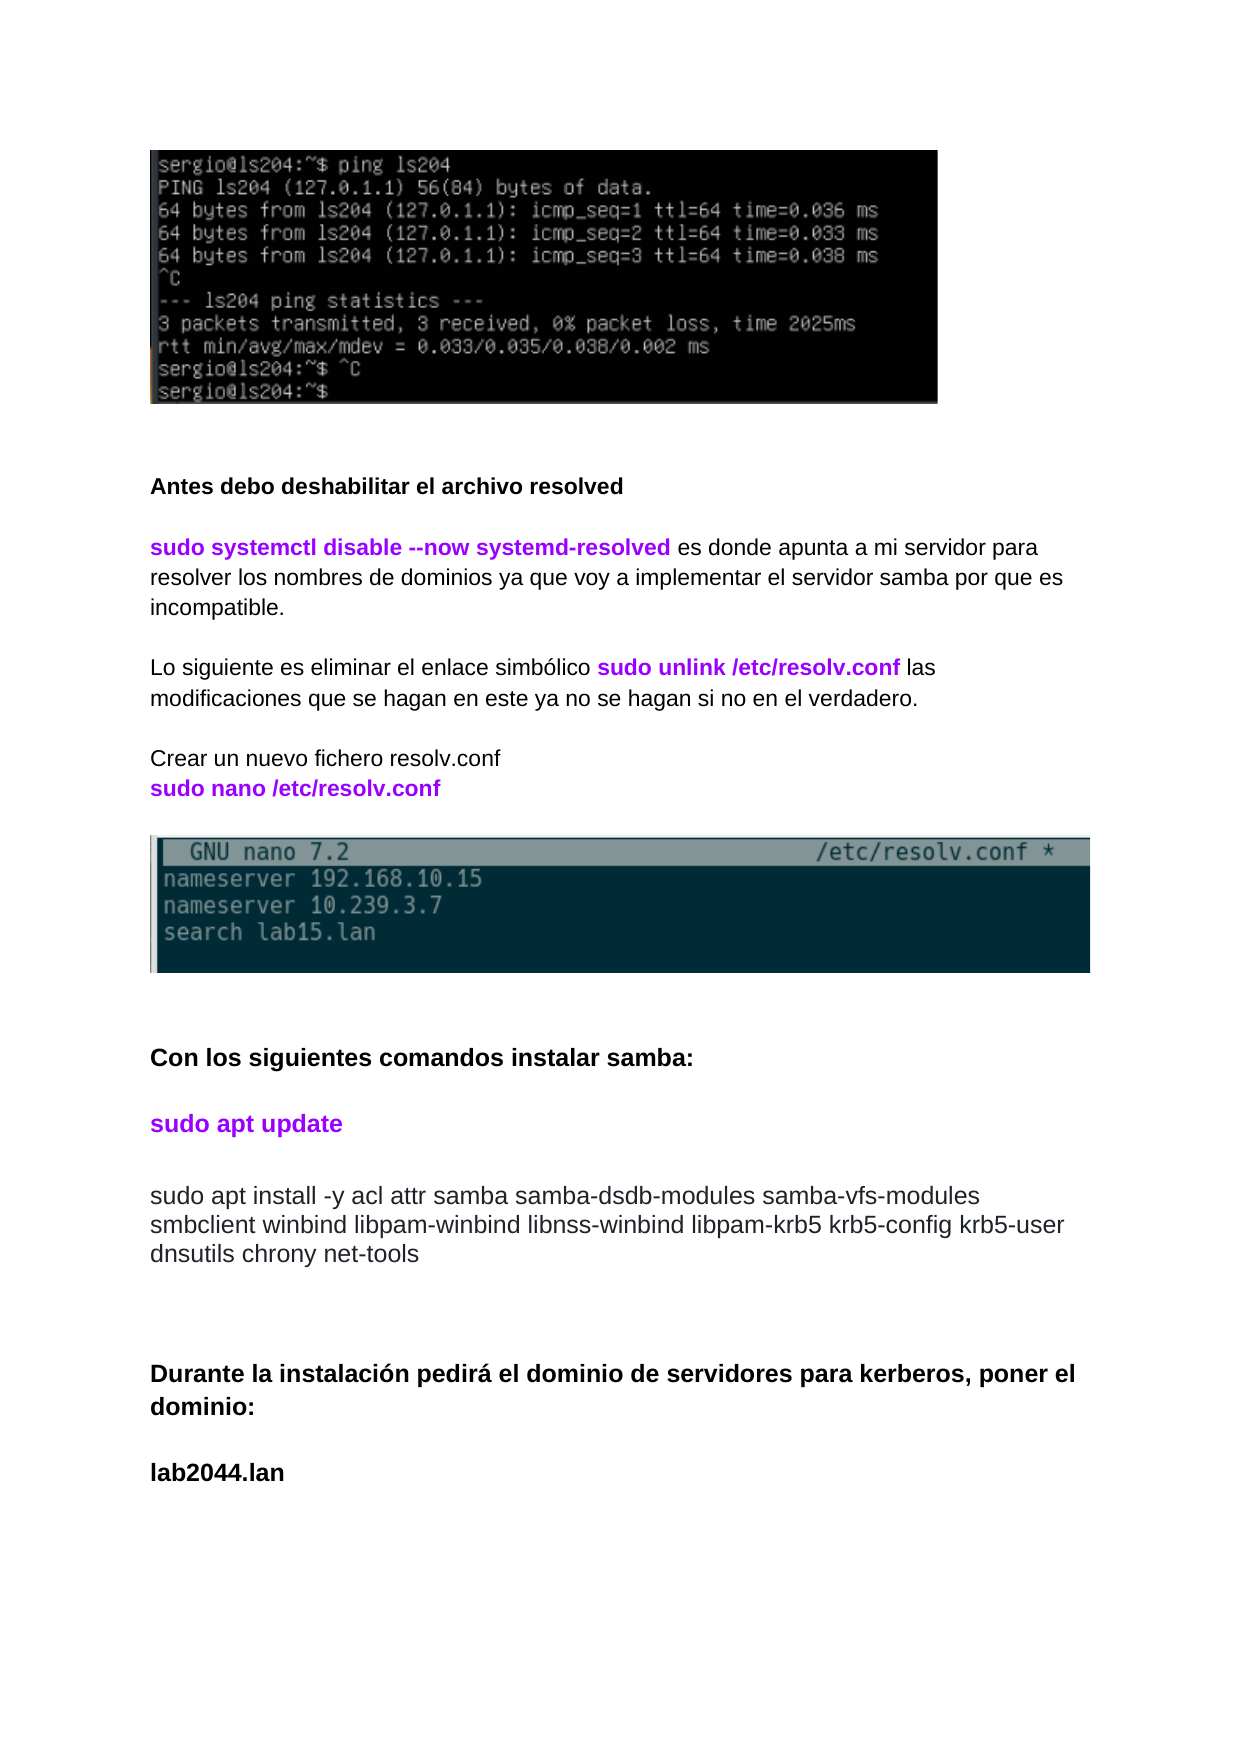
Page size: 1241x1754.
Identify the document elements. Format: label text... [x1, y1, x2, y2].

text lab2044.lan [150, 1458, 1090, 1486]
picture [231, 900, 242, 913]
picture [178, 927, 188, 940]
picture [311, 923, 321, 940]
picture [378, 869, 388, 886]
text Lo siguiente es eliminar el enlace simbólico sudo unlink /etc/resolv.conf las modificaciones que se hagan en este ya no se hagan si no en el verdadero. [150, 654, 1090, 711]
text Durante la instalación pedirá el dominio de servidores para kerberos, poner el dominio: [150, 1326, 1090, 1420]
picture [165, 900, 175, 913]
picture [192, 927, 201, 940]
text Crear un nuevo fichero resolv.conf sudo nano /etc/resolv.conf [150, 745, 1090, 801]
picture [163, 840, 1091, 866]
picture [218, 874, 227, 880]
text sudo apt update [150, 1109, 1090, 1138]
picture [218, 927, 228, 940]
picture [258, 874, 268, 886]
picture [165, 927, 174, 940]
picture [178, 874, 215, 886]
picture [285, 923, 295, 940]
picture [271, 927, 281, 940]
text Antes debo deshabilitar el archivo resolved [150, 473, 1090, 529]
picture [313, 869, 321, 886]
picture [325, 896, 335, 913]
picture [365, 896, 374, 913]
picture [431, 869, 441, 886]
picture [313, 896, 321, 913]
picture [246, 900, 254, 913]
picture [471, 869, 481, 886]
picture [300, 923, 308, 940]
picture [258, 900, 268, 913]
picture [178, 900, 215, 913]
picture [286, 900, 294, 913]
picture [366, 869, 374, 886]
picture [405, 896, 414, 913]
picture [206, 927, 214, 940]
picture [259, 923, 268, 940]
picture [231, 923, 241, 940]
picture [351, 927, 361, 940]
picture [351, 896, 361, 913]
picture [218, 900, 228, 913]
picture [271, 900, 282, 913]
picture [459, 869, 467, 886]
picture [339, 923, 347, 940]
text sudo systemctl disable --now systemd-resolved es donde apunta a mi servidor para resolver los nombres de dominios ya que voy a implementar el servidor samba por que es incompatible. [150, 533, 1090, 620]
picture [150, 150, 938, 404]
picture [338, 869, 348, 886]
picture [150, 835, 1091, 973]
picture [378, 896, 388, 913]
picture [219, 880, 228, 886]
picture [419, 869, 428, 886]
picture [431, 896, 441, 913]
picture [325, 869, 334, 886]
picture [271, 874, 281, 886]
picture [365, 927, 374, 940]
picture [391, 869, 401, 886]
text sudo apt install -y acl attr samba samba-dsdb-modules samba-vfs-modules smbclient winbind libpam-winbind libnss-winbind libpam-krb5 krb5-config krb5-user dnsutils chrony net-tools [150, 1181, 1090, 1267]
picture [246, 874, 254, 886]
picture [286, 874, 294, 886]
text Con los siguientes comandos instalar samba: [150, 1043, 1090, 1105]
picture [165, 874, 175, 886]
picture [231, 874, 241, 886]
